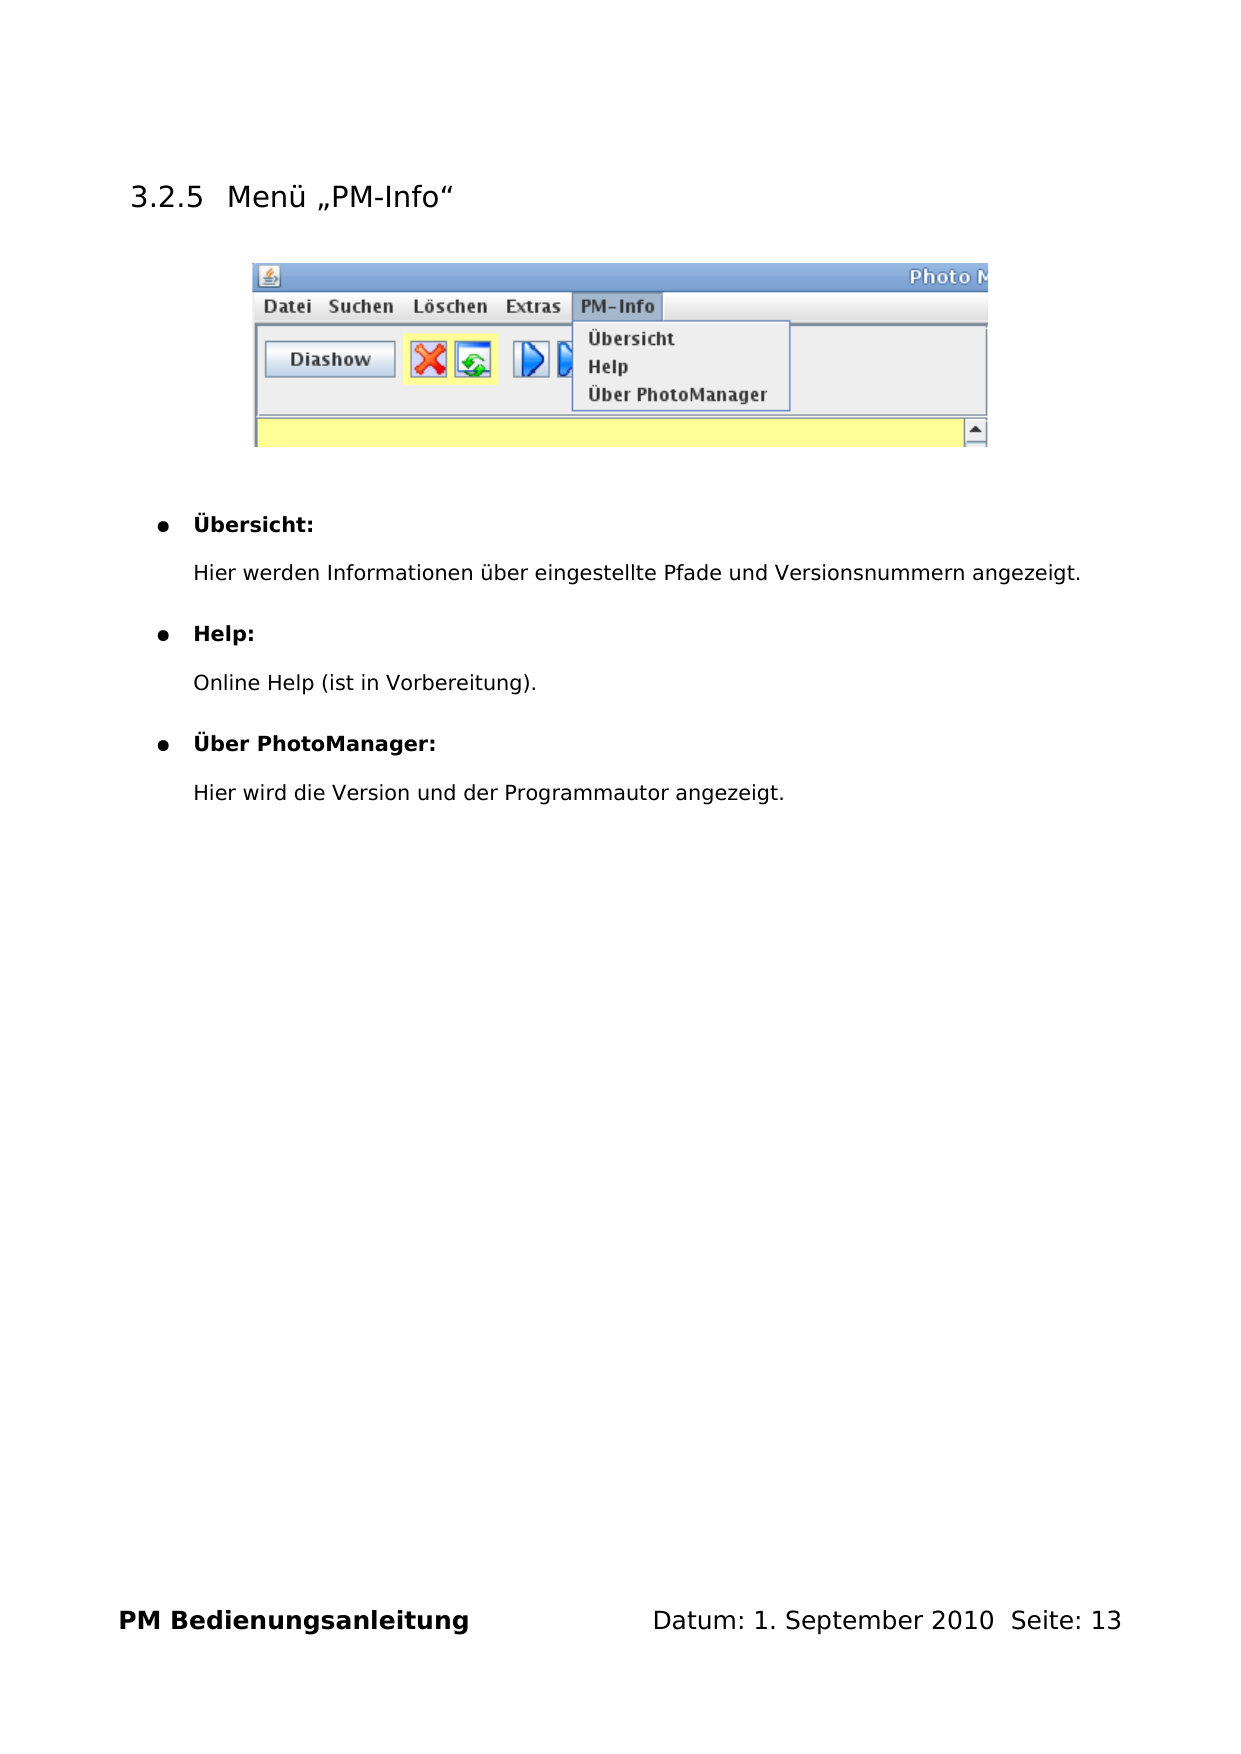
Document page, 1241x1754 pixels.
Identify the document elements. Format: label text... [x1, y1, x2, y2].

list Help: Online Help (ist in Vorbereitung). [156, 622, 1122, 719]
picture [252, 263, 989, 447]
list Über PhotoManager: Hier wird die Version und der Programmautor angezeigt. [156, 732, 1122, 853]
list Übersicht: Hier werden Informationen über eingestellte Pfade und Versionsnummern angezeigt. [156, 513, 1122, 610]
subtitle Menü „PM-Info“ [130, 180, 1122, 214]
